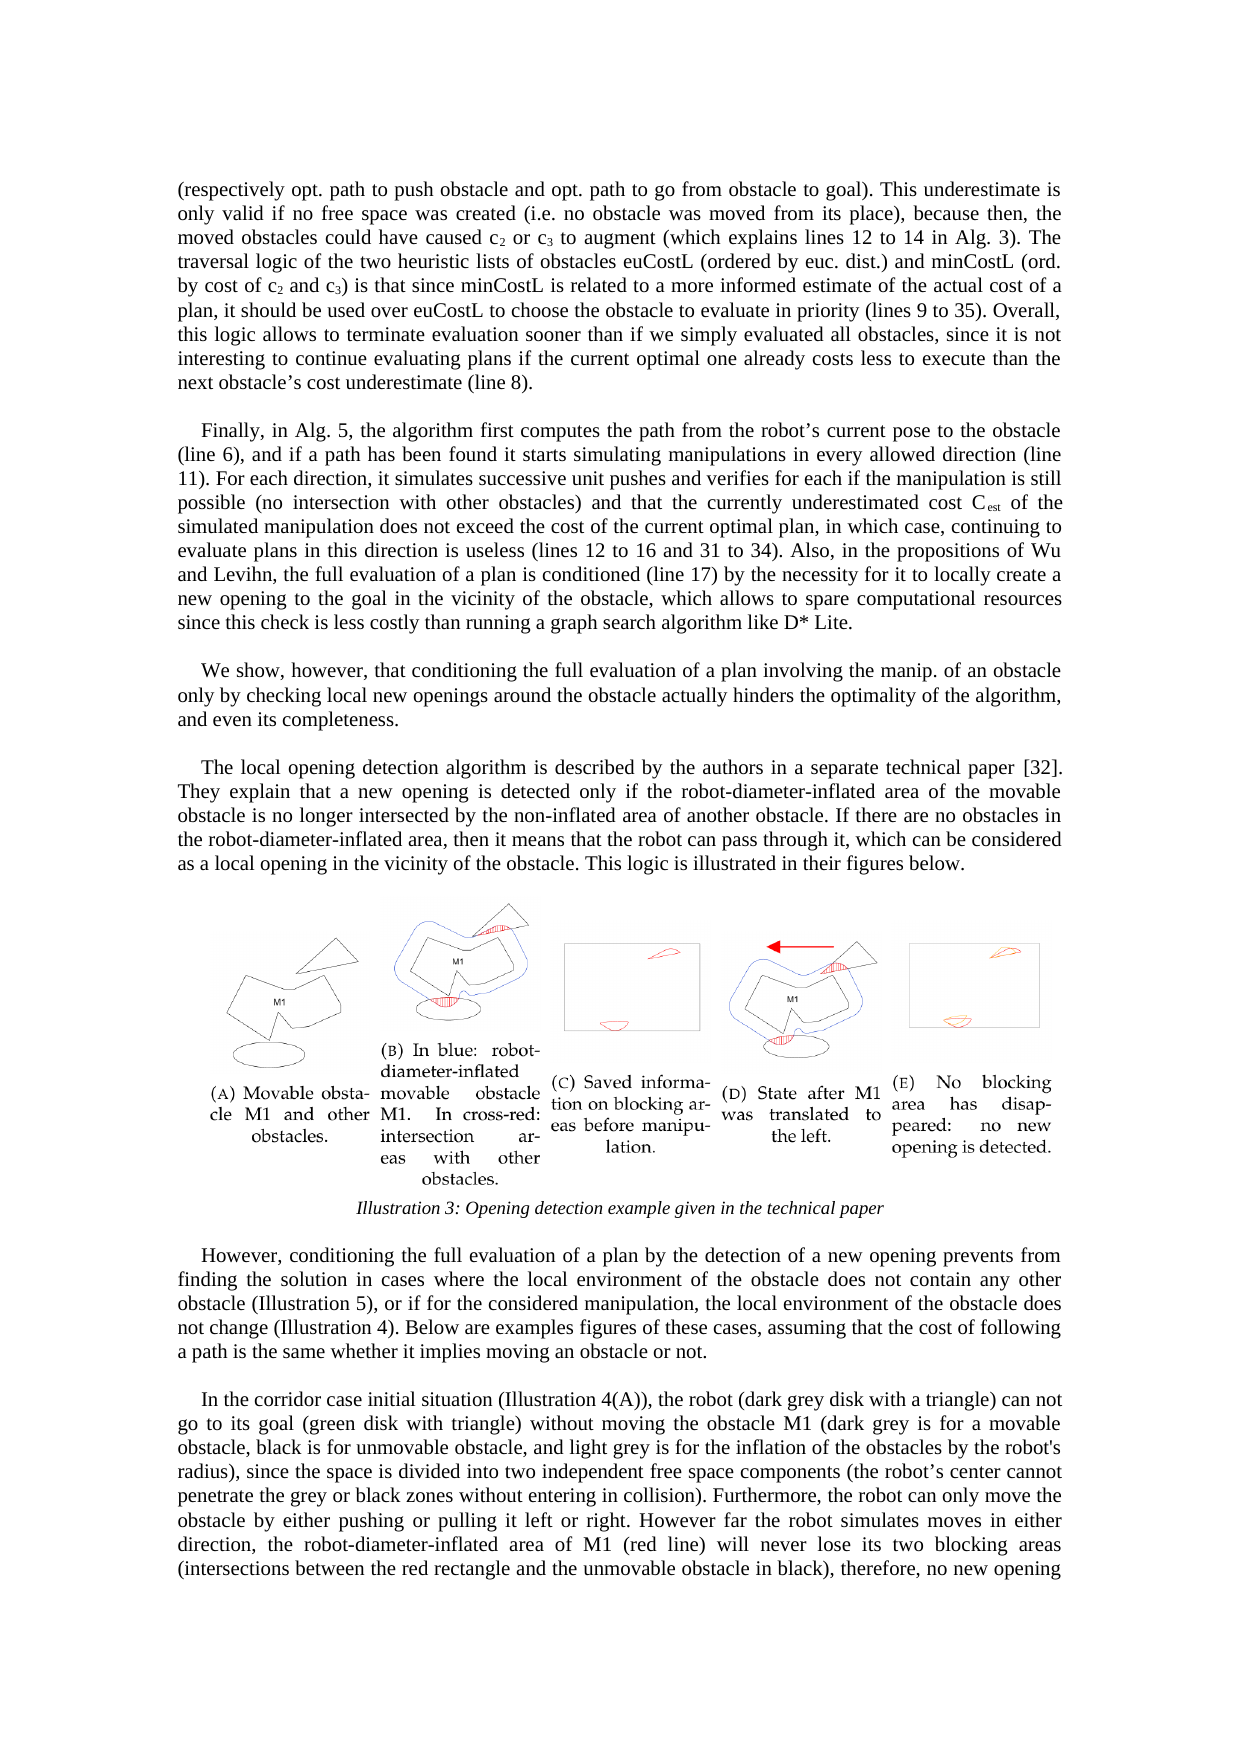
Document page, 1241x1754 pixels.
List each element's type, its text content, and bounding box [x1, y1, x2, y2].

text Illustration 3: Opening detection example given in the technical paper [177, 897, 1063, 1219]
text (respectively opt. path to push obstacle and opt. path to go from obstacle to goal). This underestimate is only valid if no free space was created (i.e. no obstacle was moved from its place), because then, the moved obstacles could have caused c2 or c3 to augment (which explains lines 12 to 14 in Alg. 3). The traversal logic of the two heuristic lists of obstacles euCostL (ordered by euc. dist.) and minCostL (ord. by cost of c2 and c3) is that since minCostL is related to a more informed estimate of the actual cost of a plan, it should be used over euCostL to choose the obstacle to evaluate in priority (lines 9 to 35). Overall, this logic allows to terminate evaluation sooner than if we simply evaluated all obstacles, since it is not interesting to continue evaluating plans if the current optimal one already costs less to execute than the next obstacle’s cost underestimate (line 8). [177, 177, 1063, 394]
text We show, however, that conditioning the full evaluation of a plan involving the manip. of an obstacle only by checking local new openings around the obstacle actually hinders the optimality of the algorithm, and even its completeness. [177, 658, 1063, 731]
text The local opening detection algorithm is described by the authors in a separate technical paper [32]. They explain that a new opening is detected only if the robot-diameter-inflated area of the movable obstacle is no longer intersected by the non-inflated area of another obstacle. If there are no obstacles in the robot-diameter-inflated area, then it means that the robot can pass through it, which can be considered as a local opening in the vicinity of the obstacle. This logic is illustrated in their figures below. [177, 755, 1063, 875]
text In the corridor case initial situation (Illustration 4(A)), the robot (dark grey disk with a triangle) can not go to its goal (green disk with triangle) without moving the obstacle M1 (dark grey is for a movable obstacle, black is for unmovable obstacle, and light grey is for the inflation of the obstacles by the robot's radius), since the space is divided into two independent free space components (the robot’s center cannot penetrate the grey or black zones without entering in collision). Furthermore, the robot can only move the obstacle by either pushing or pulling it left or right. However far the robot simulates moves in either direction, the robot-diameter-inflated area of M1 (red line) will never lose its two blocking areas (intersections between the red rectangle and the unmovable obstacle in black), therefore, no new opening [177, 1387, 1063, 1580]
picture [206, 896, 1058, 1194]
text Finally, in Alg. 5, the algorithm first computes the path from the robot’s current pose to the obstacle (line 6), and if a path has been found it starts simulating manipulations in every allowed direction (line 11). For each direction, it simulates successive unit pushes and verifies for each if the manipulation is still possible (no intersection with other obstacles) and that the currently underestimated cost Cest of the simulated manipulation does not exceed the cost of the current optimal plan, in which case, continuing to evaluate plans in this direction is useless (lines 12 to 16 and 31 to 34). Also, in the propositions of Wu and Levihn, the full evaluation of a plan is conditioned (line 17) by the necessity for it to locally create a new opening to the goal in the vicinity of the obstacle, which allows to spare computational resources since this check is less costly than running a graph search algorithm like D* Lite. [177, 418, 1063, 634]
text However, conditioning the full evaluation of a plan by the detection of a new opening prevents from finding the solution in cases where the local environment of the obstacle does not contain any other obstacle (Illustration 5), or if for the considered manipulation, the local environment of the obstacle does not change (Illustration 4). Below are examples figures of these cases, assuming that the cost of following a path is the same whether it implies moving an obstacle or not. [177, 1243, 1063, 1363]
